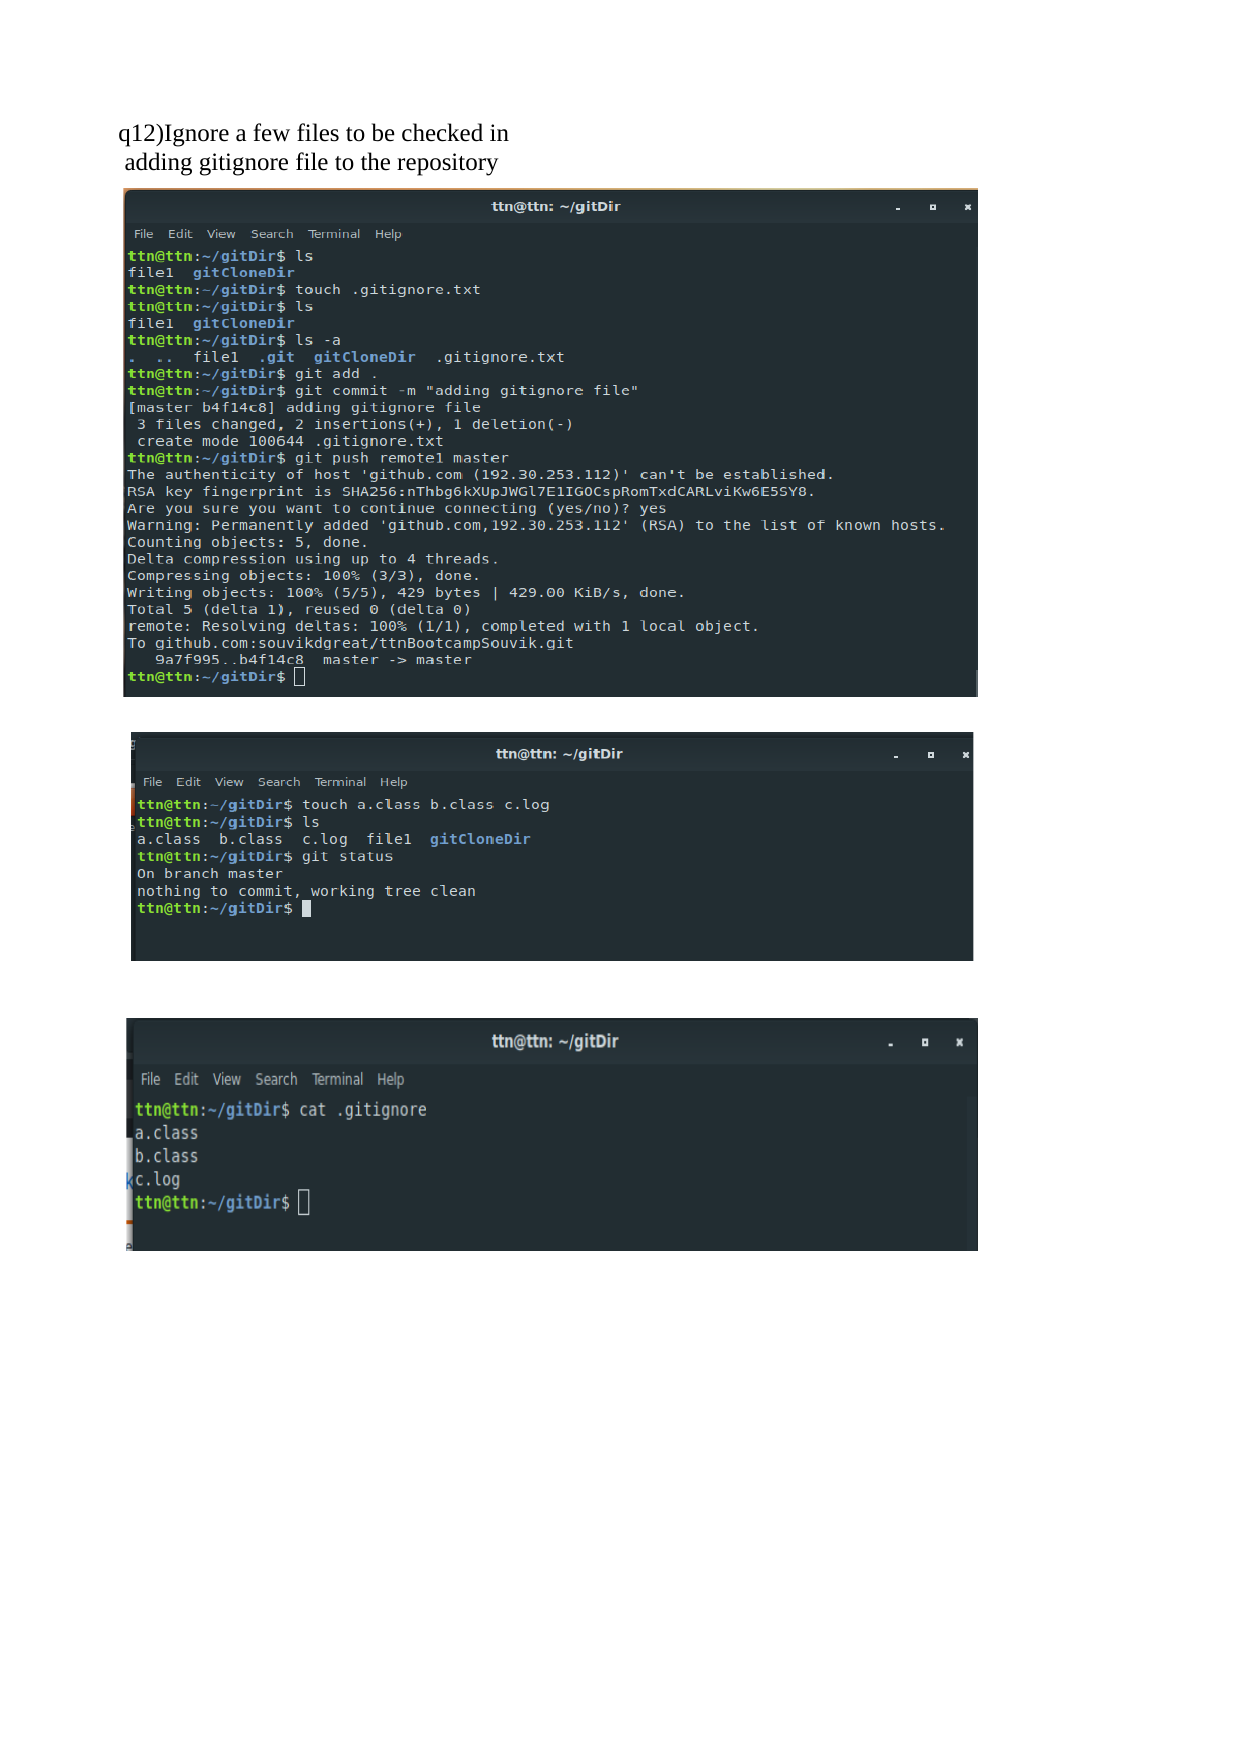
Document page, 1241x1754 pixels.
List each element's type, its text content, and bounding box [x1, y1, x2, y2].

text adding gitignore file to the repository [118, 147, 1122, 176]
text q12)Ignore a few files to be checked in [118, 118, 1122, 147]
picture [123, 188, 978, 697]
picture [131, 732, 974, 961]
picture [126, 1018, 978, 1251]
